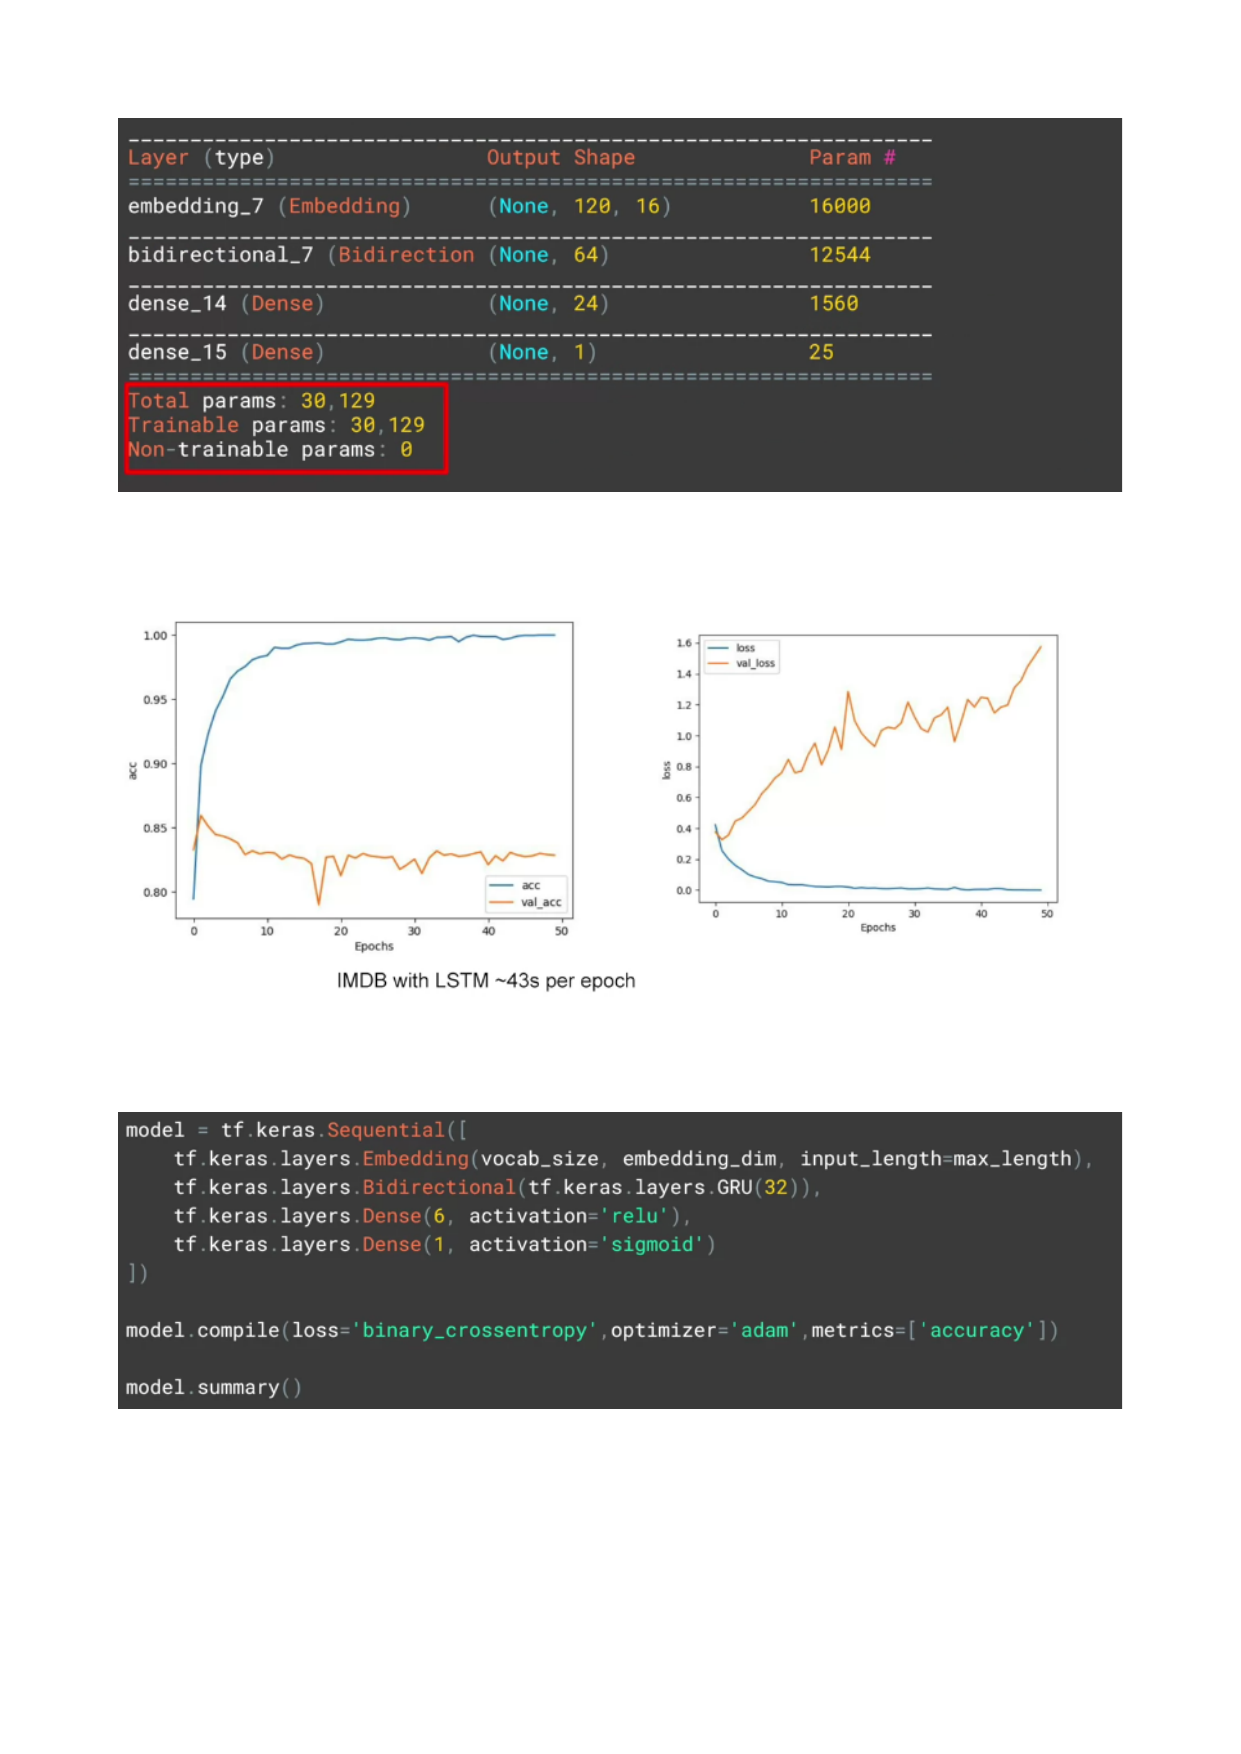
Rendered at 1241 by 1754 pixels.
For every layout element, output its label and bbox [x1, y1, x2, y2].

picture [118, 1112, 1123, 1409]
picture [118, 118, 1123, 492]
picture [118, 591, 1123, 1014]
